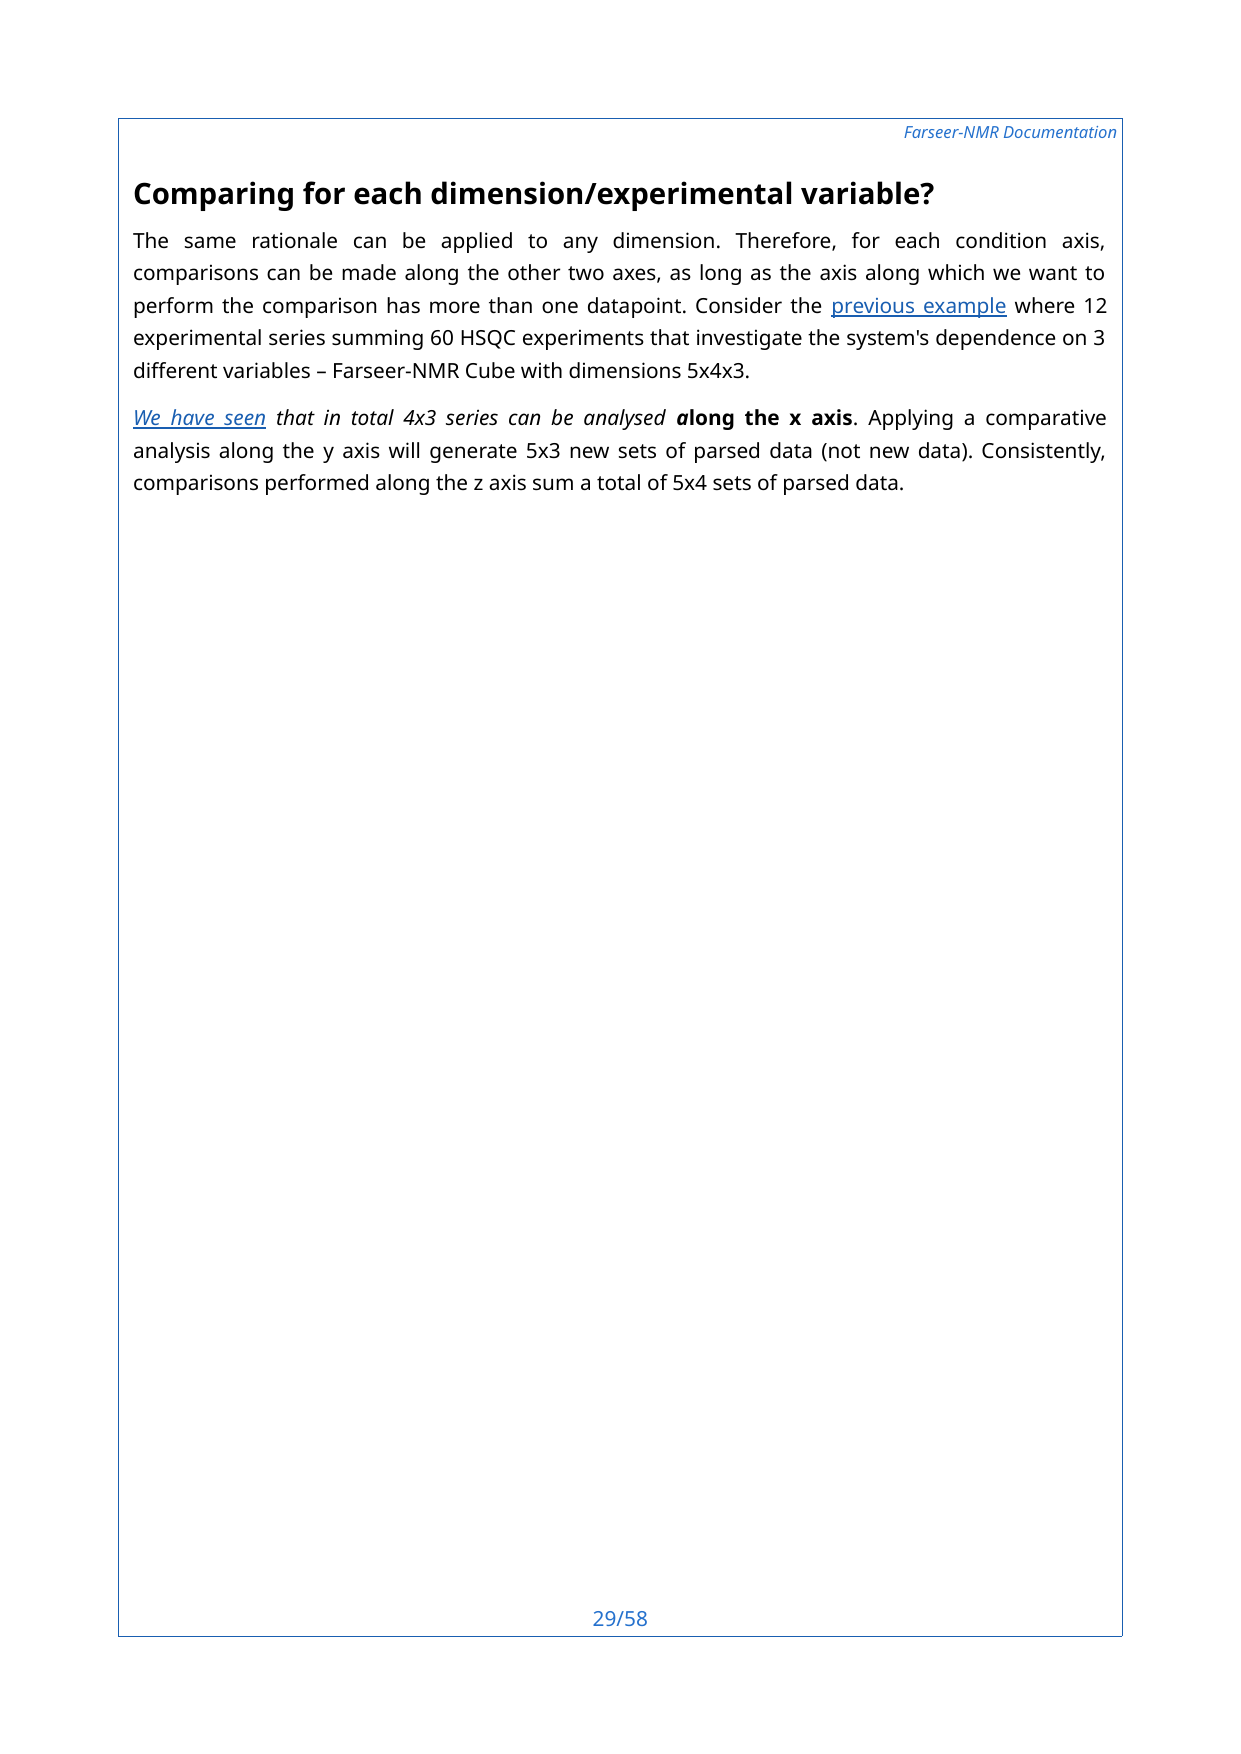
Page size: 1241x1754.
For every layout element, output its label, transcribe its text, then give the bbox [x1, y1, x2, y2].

subtitle Comparing for each dimension/experimental variable? [133, 173, 1119, 213]
text The same rationale can be applied to any dimension. Therefore, for each condition axis, comparisons can be made along the other two axes, as long as the axis along which we want to perform the comparison has more than one datapoint. Consider the previous example where 12 experimental series summing 60 HSQC experiments that investigate the system's dependence on 3 different variables – Farseer-NMR Cube with dimensions 5x4x3. [133, 226, 1107, 384]
text We have seen that in total 4x3 series can be analysed along the x axis. Applying a comparative analysis along the y axis will generate 5x3 new sets of parsed data (not new data). Consistently, comparisons performed along the z axis sum a total of 5x4 sets of parsed data. [133, 403, 1107, 497]
